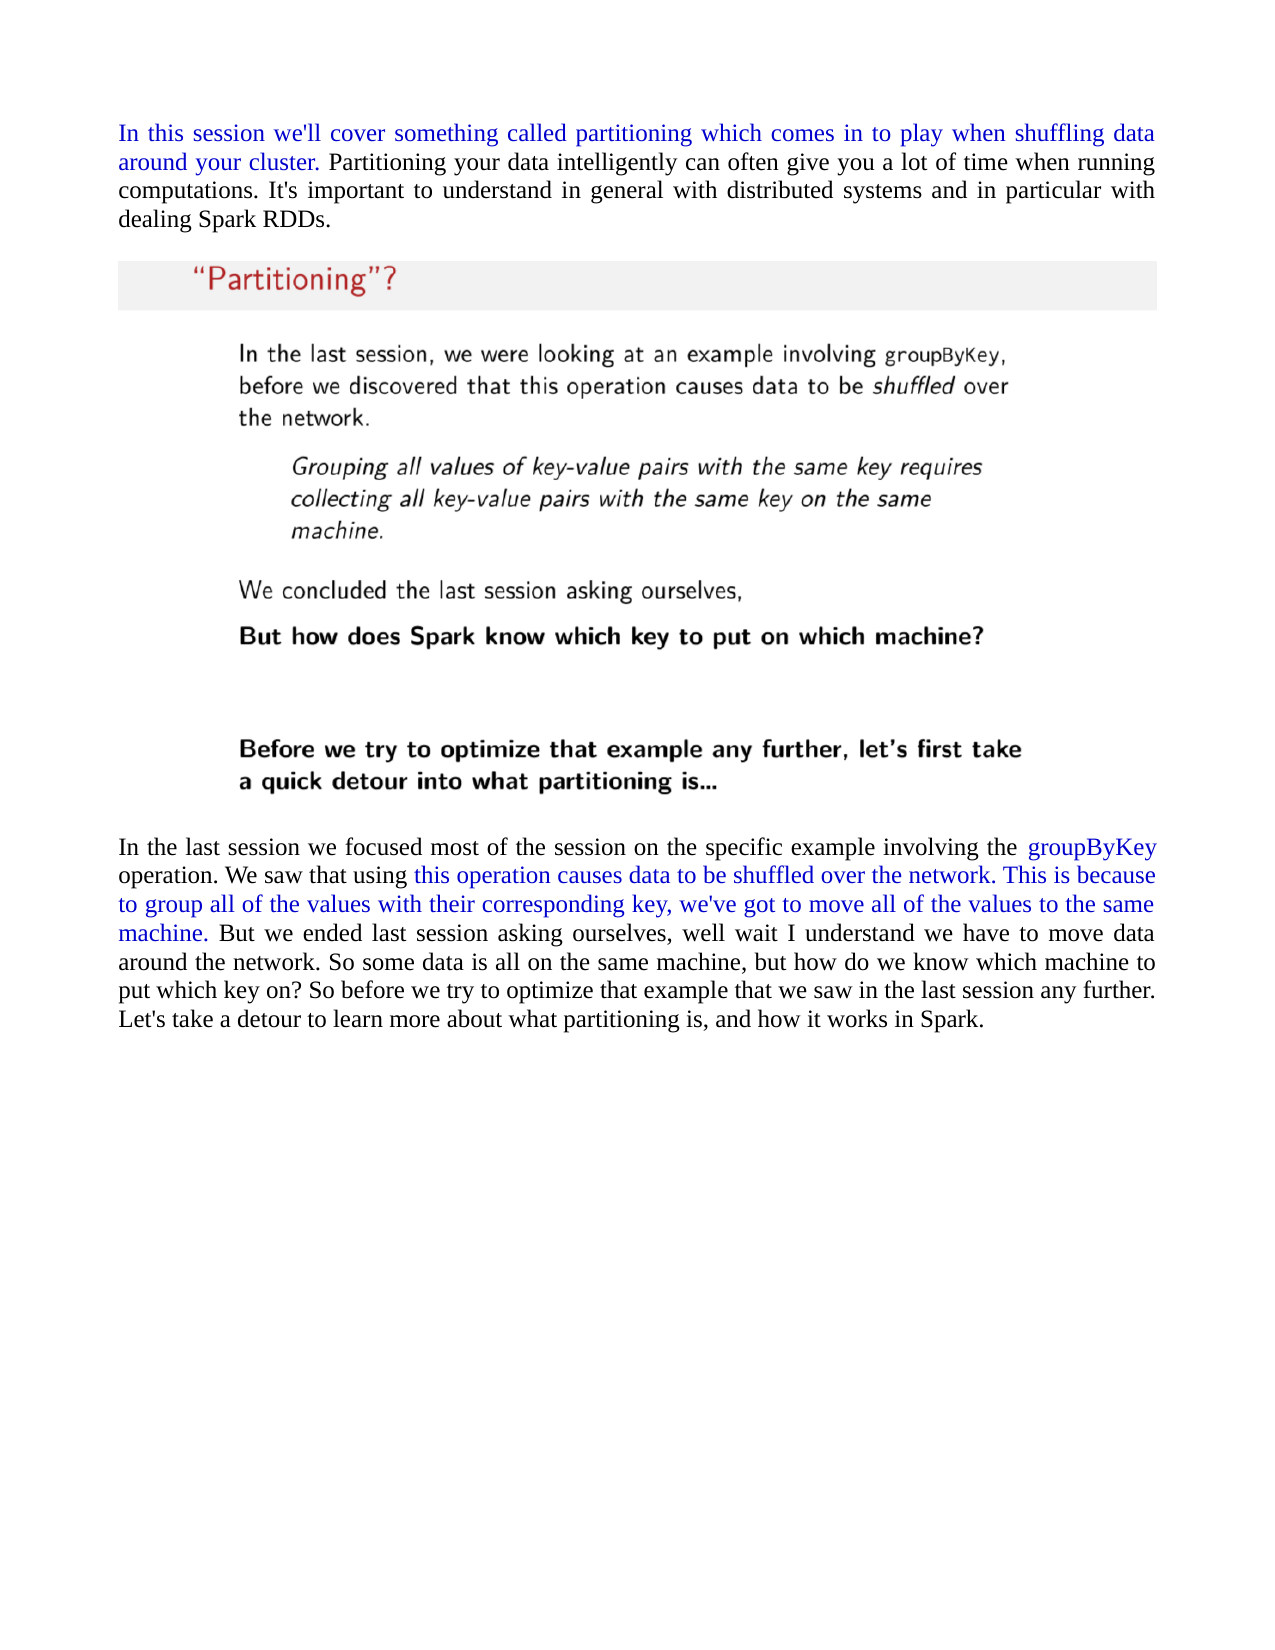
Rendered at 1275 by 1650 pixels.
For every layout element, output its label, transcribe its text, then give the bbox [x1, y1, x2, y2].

text In this session we'll cover something called partitioning which comes in to play when shuffling data around your cluster. Partitioning your data intelligently can often give you a lot of time when running computations. It's important to understand in general with distributed systems and in particular with dealing Spark RDDs. [118, 118, 1157, 233]
picture [118, 261, 1157, 804]
text In the last session we focused most of the session on the specific example involving the groupByKey operation. We saw that using this operation causes data to be shuffled over the network. This is because to group all of the values with their corresponding key, we've got to move all of the values to the same machine. But we ended last session asking ourselves, well wait I understand we have to move data around the network. So some data is all on the same machine, but how do we know which machine to put which key on? So before we try to optimize that example that we saw in the last session any further. Let's take a detour to learn more about what partitioning is, and how it works in Spark. [118, 832, 1157, 1033]
